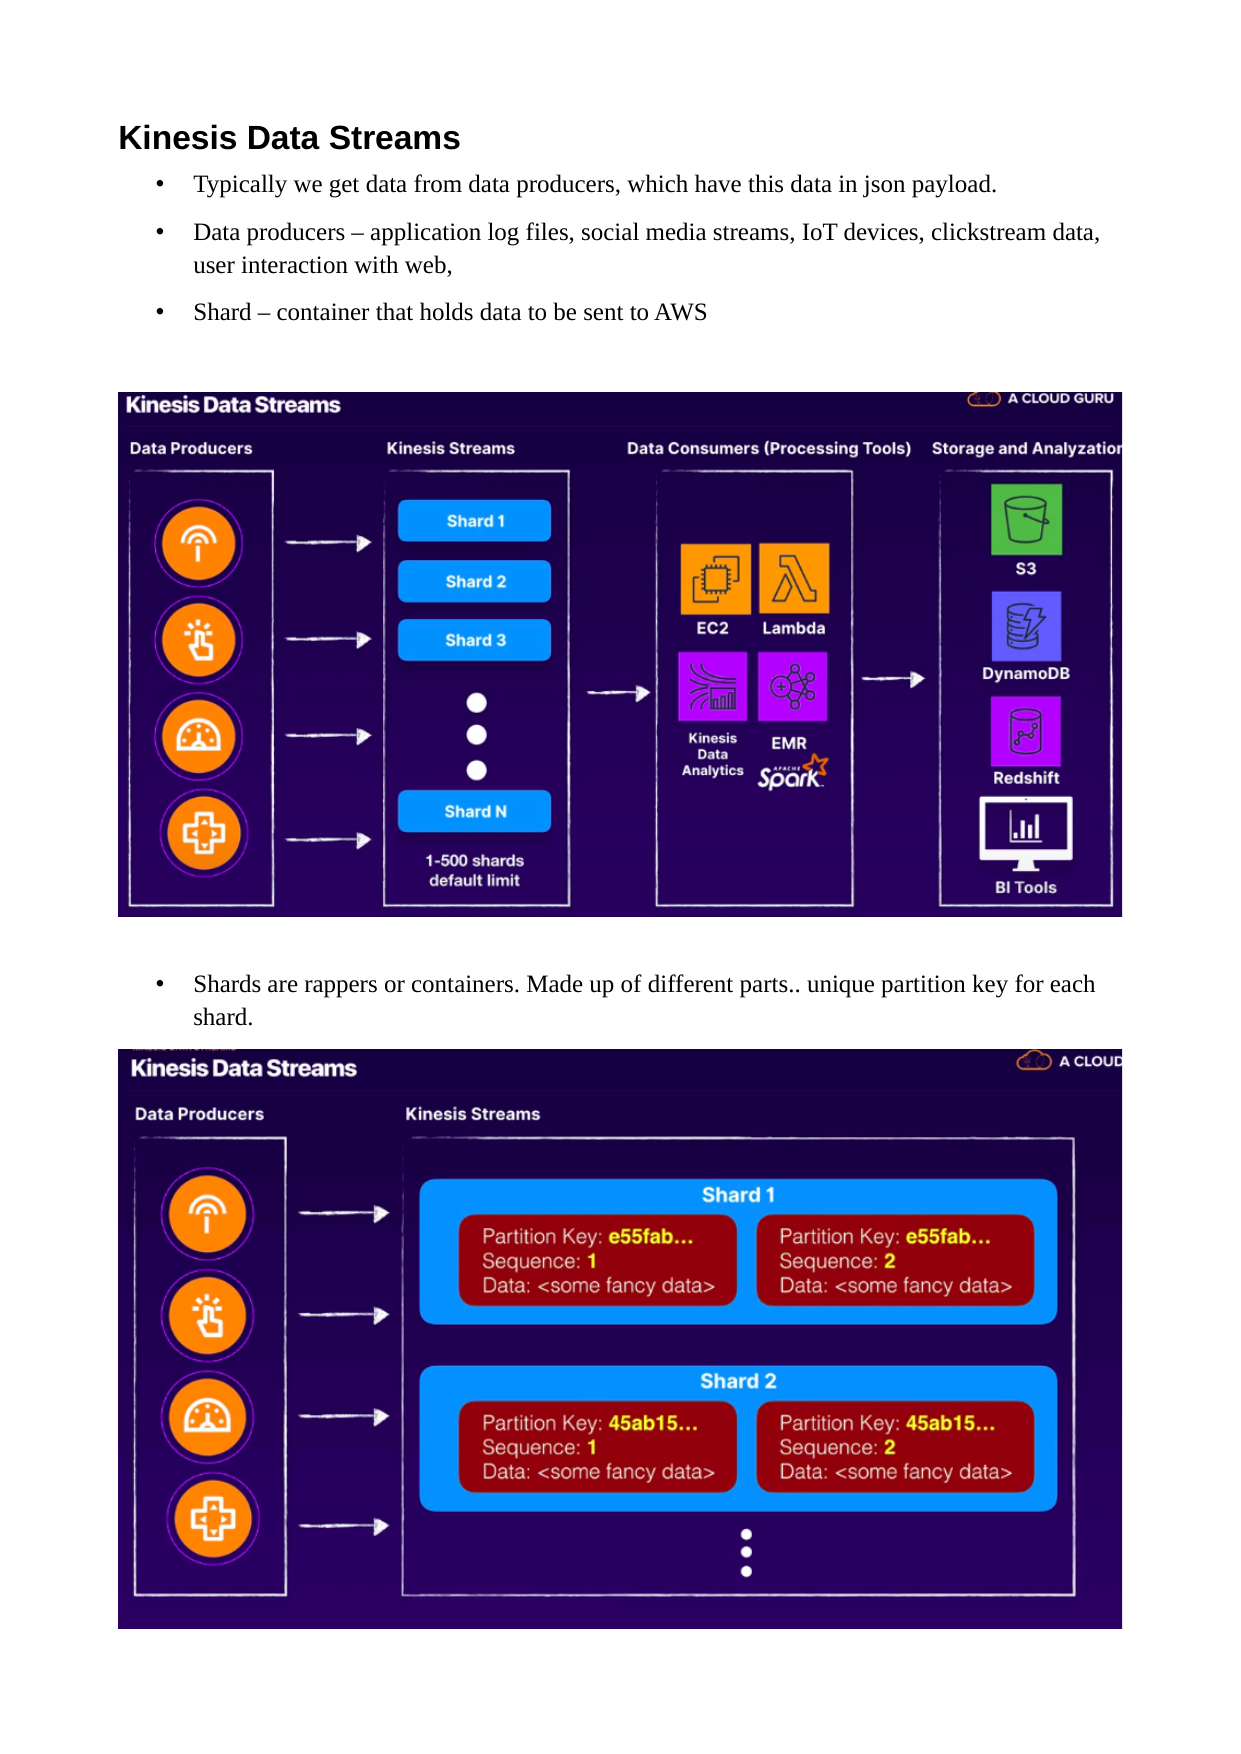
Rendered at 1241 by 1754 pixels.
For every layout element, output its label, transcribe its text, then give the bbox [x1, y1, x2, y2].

list Typically we get data from data producers, which have this data in json payload. [156, 169, 1122, 198]
list Shards are rappers or containers. Made up of different parts.. unique partition key for each shard. [156, 969, 1122, 1031]
list Shard – container that holds data to be sent to AWS [156, 297, 1122, 326]
subtitle Kinesis Data Streams [118, 118, 1122, 157]
picture [118, 392, 1123, 917]
picture [118, 1049, 1123, 1629]
list Data producers – application log files, social media streams, IoT devices, clickstream data, user interaction with web, [156, 217, 1122, 279]
